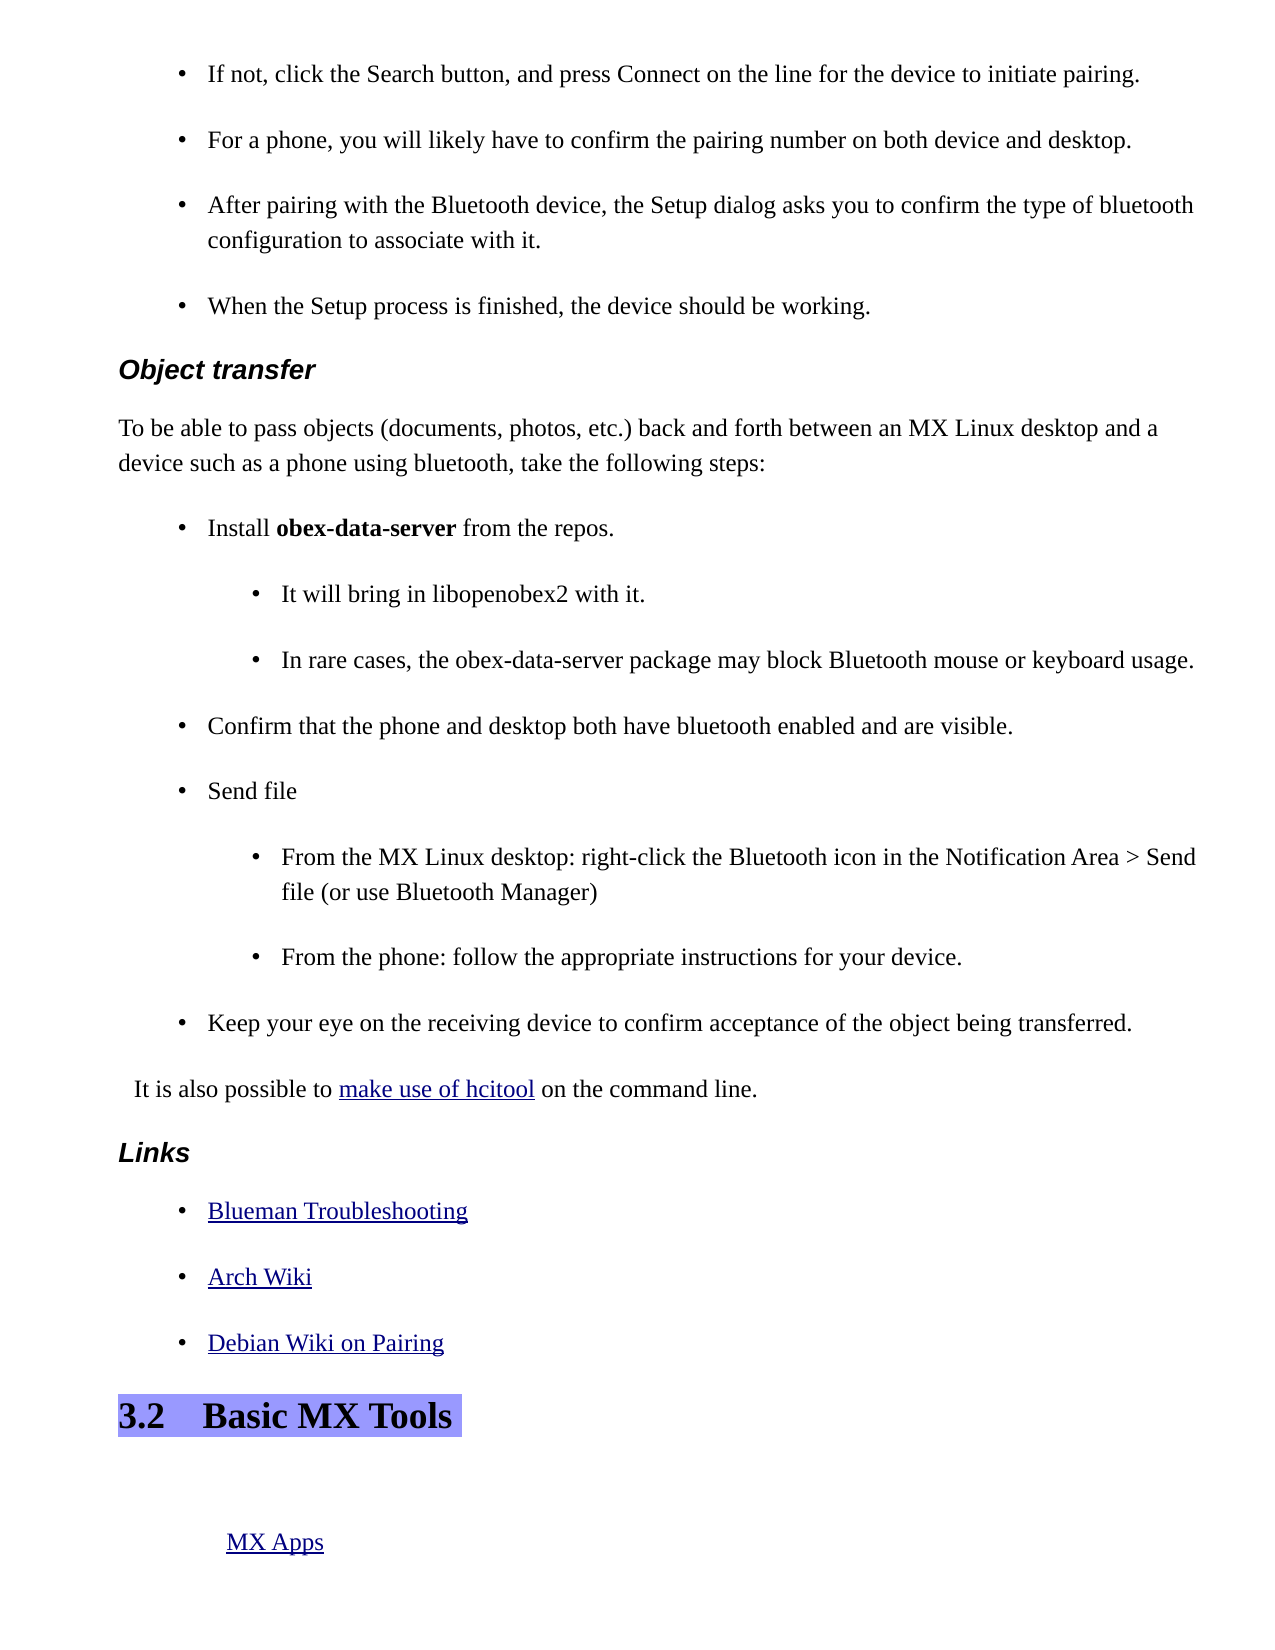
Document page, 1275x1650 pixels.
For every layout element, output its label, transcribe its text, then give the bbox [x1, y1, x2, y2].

list It will bring in libopenobex2 with it. [252, 579, 1200, 608]
subtitle 3.2 Basic MX Tools [462, 1394, 1200, 1437]
subtitle Object transfer [118, 353, 1216, 385]
list From the phone: follow the appropriate instructions for your device. [252, 942, 1200, 971]
text It is also possible to make use of hcitool on the command line. [134, 1074, 1200, 1103]
list Keep your eye on the receiving device to confirm acceptance of the object being transferred. [178, 1008, 1200, 1037]
list Send file [178, 776, 1200, 805]
list After pairing with the Bluetooth device, the Setup dialog asks you to confirm the type of bluetooth configuration to associate with it. [178, 191, 1200, 254]
text To be able to pass objects (documents, photos, etc.) back and forth between an MX Linux desktop and a device such as a phone using bluetooth, take the following steps: [118, 413, 1216, 477]
list Arch Wiki [178, 1262, 1200, 1291]
list Install obex-data-server from the repos. [178, 513, 1200, 542]
subtitle Links [118, 1136, 1216, 1168]
list When the Setup process is finished, the device should be working. [178, 291, 1200, 319]
list Debian Wiki on Pairing [178, 1328, 1200, 1357]
text MX Apps [118, 1468, 1200, 1556]
list In rare cases, the obex-data-server package may block Bluetooth mouse or keyboard usage. [252, 645, 1200, 674]
list Confirm that the phone and desktop both have bluetooth enabled and are visible. [178, 711, 1200, 739]
list If not, click the Search button, and press Connect on the line for the device to initiate pairing. [178, 59, 1200, 88]
list Blueman Troubleshooting [178, 1196, 1200, 1225]
list From the MX Linux desktop: right-click the Bluetooth icon in the Notification Area > Send file (or use Bluetooth Manager) [252, 842, 1200, 905]
list For a phone, you will likely have to confirm the pairing number on both device and desktop. [178, 125, 1200, 153]
